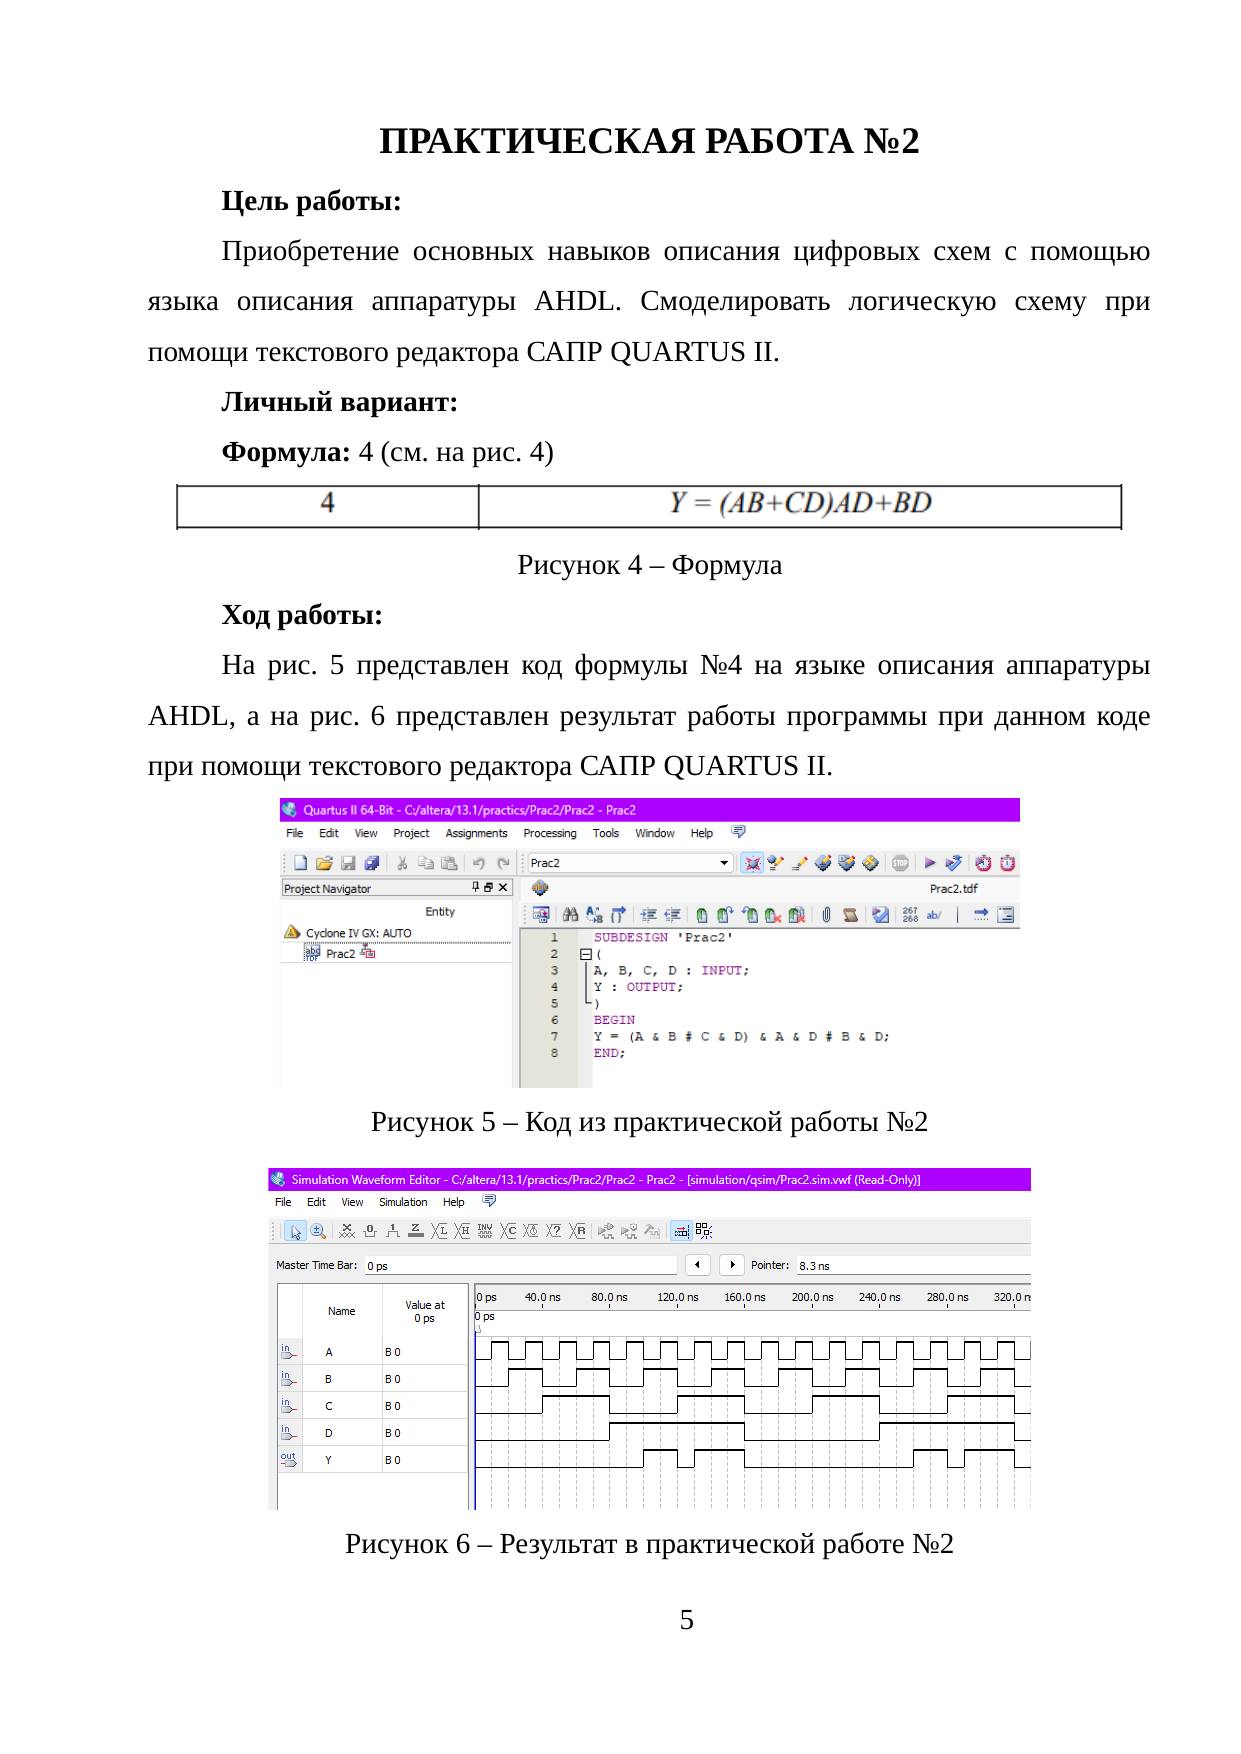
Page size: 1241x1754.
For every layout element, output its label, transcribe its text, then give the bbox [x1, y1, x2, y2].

text Формула: 4 (см. на рис. 4) [148, 434, 1152, 468]
picture [175, 484, 1124, 530]
text Приобретение основных навыков описания цифровых схем с помощью языка описания аппаратуры AHDL. Смоделировать логическую схему при помощи текстового редактора САПР QUARTUS II. [148, 233, 1152, 367]
picture [268, 1168, 1031, 1510]
text Рисунок 6 – Результат в практической работе №2 [268, 1526, 1031, 1560]
text Рисунок 5 – Код из практической работы №2 [279, 1104, 1021, 1138]
text На рис. 5 представлен код формулы №4 на языке описания аппаратуры AHDL, а на рис. 6 представлен результат работы программы при данном коде при помощи текстового редактора САПР QUARTUS II. [148, 647, 1152, 782]
text Личный вариант: [148, 384, 1152, 418]
text Ход работы: [148, 597, 1152, 631]
text Рисунок 4 – Формула [175, 530, 1124, 580]
picture [279, 798, 1020, 1088]
subtitle ПРАКТИЧЕСКАЯ РАБОТА №2 [148, 118, 1152, 161]
text Цель работы: [148, 183, 1152, 216]
